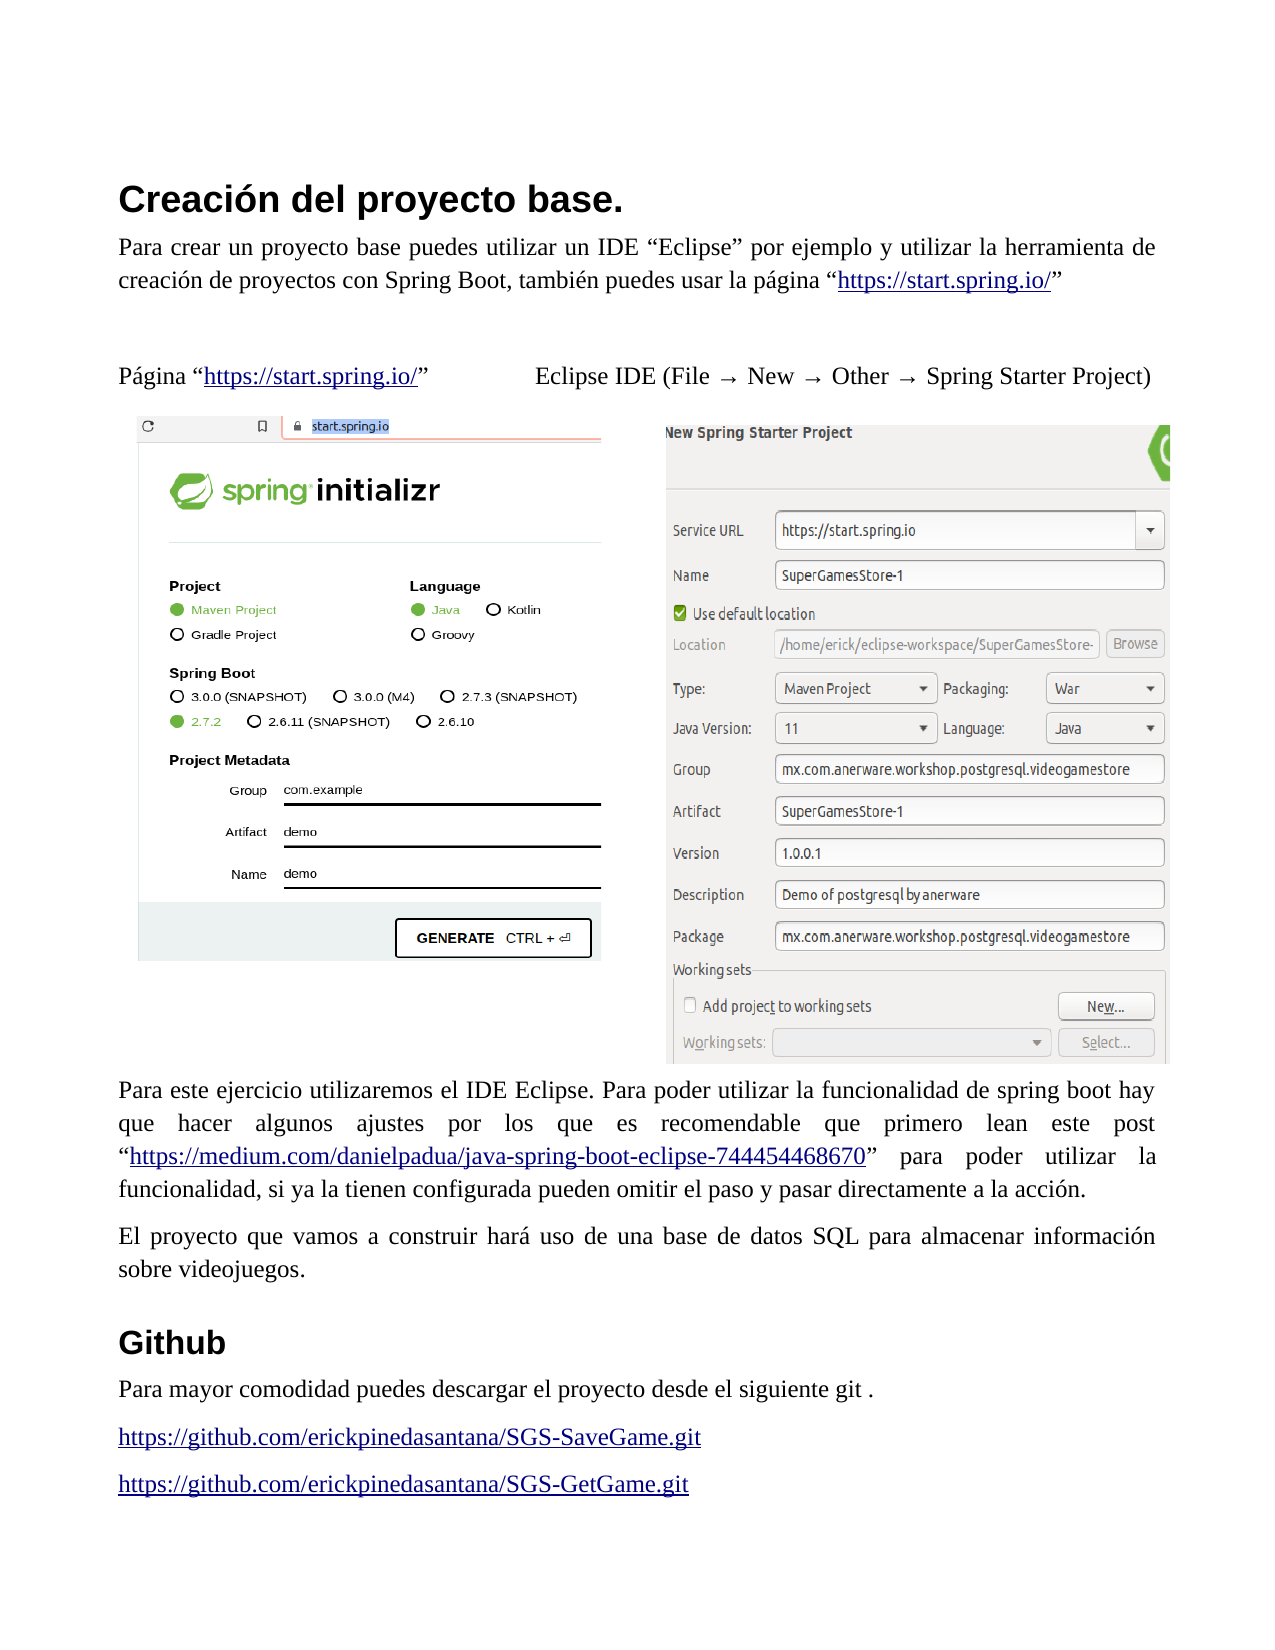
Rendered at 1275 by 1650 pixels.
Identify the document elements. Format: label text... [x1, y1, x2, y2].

text https://github.com/erickpinedasantana/SGS-SaveGame.git [118, 1422, 1157, 1450]
text https://github.com/erickpinedasantana/SGS-GetGame.git [118, 1469, 1157, 1498]
picture [666, 425, 1171, 1064]
subtitle Creación del proyecto base. [118, 176, 1157, 220]
text Para este ejercicio utilizaremos el IDE Eclipse. Para poder utilizar la funcionalidad de spring boot hay que hacer algunos ajustes por los que es recomendable que primero lean este post “https://medium.com/danielpadua/java-spring-boot-eclipse-744454468670” para poder utilizar la funcionalidad, si ya la tienen configurada pueden omitir el paso y pasar directamente a la acción. [118, 1075, 1157, 1203]
text Para crear un proyecto base puedes utilizar un IDE “Eclipse” por ejemplo y utilizar la herramienta de creación de proyectos con Spring Boot, también puedes usar la página “https://start.spring.io/” [118, 232, 1157, 294]
text Para mayor comodidad puedes descargar el proyecto desde el siguiente git . [118, 1374, 1157, 1403]
text Página “https://start.spring.io/” Eclipse IDE (File → New → Other → Spring Starter Project) [118, 361, 1157, 389]
subtitle Github [118, 1323, 1157, 1362]
text El proyecto que vamos a construir hará uso de una base de datos SQL para almacenar información sobre videojuegos. [118, 1221, 1157, 1283]
